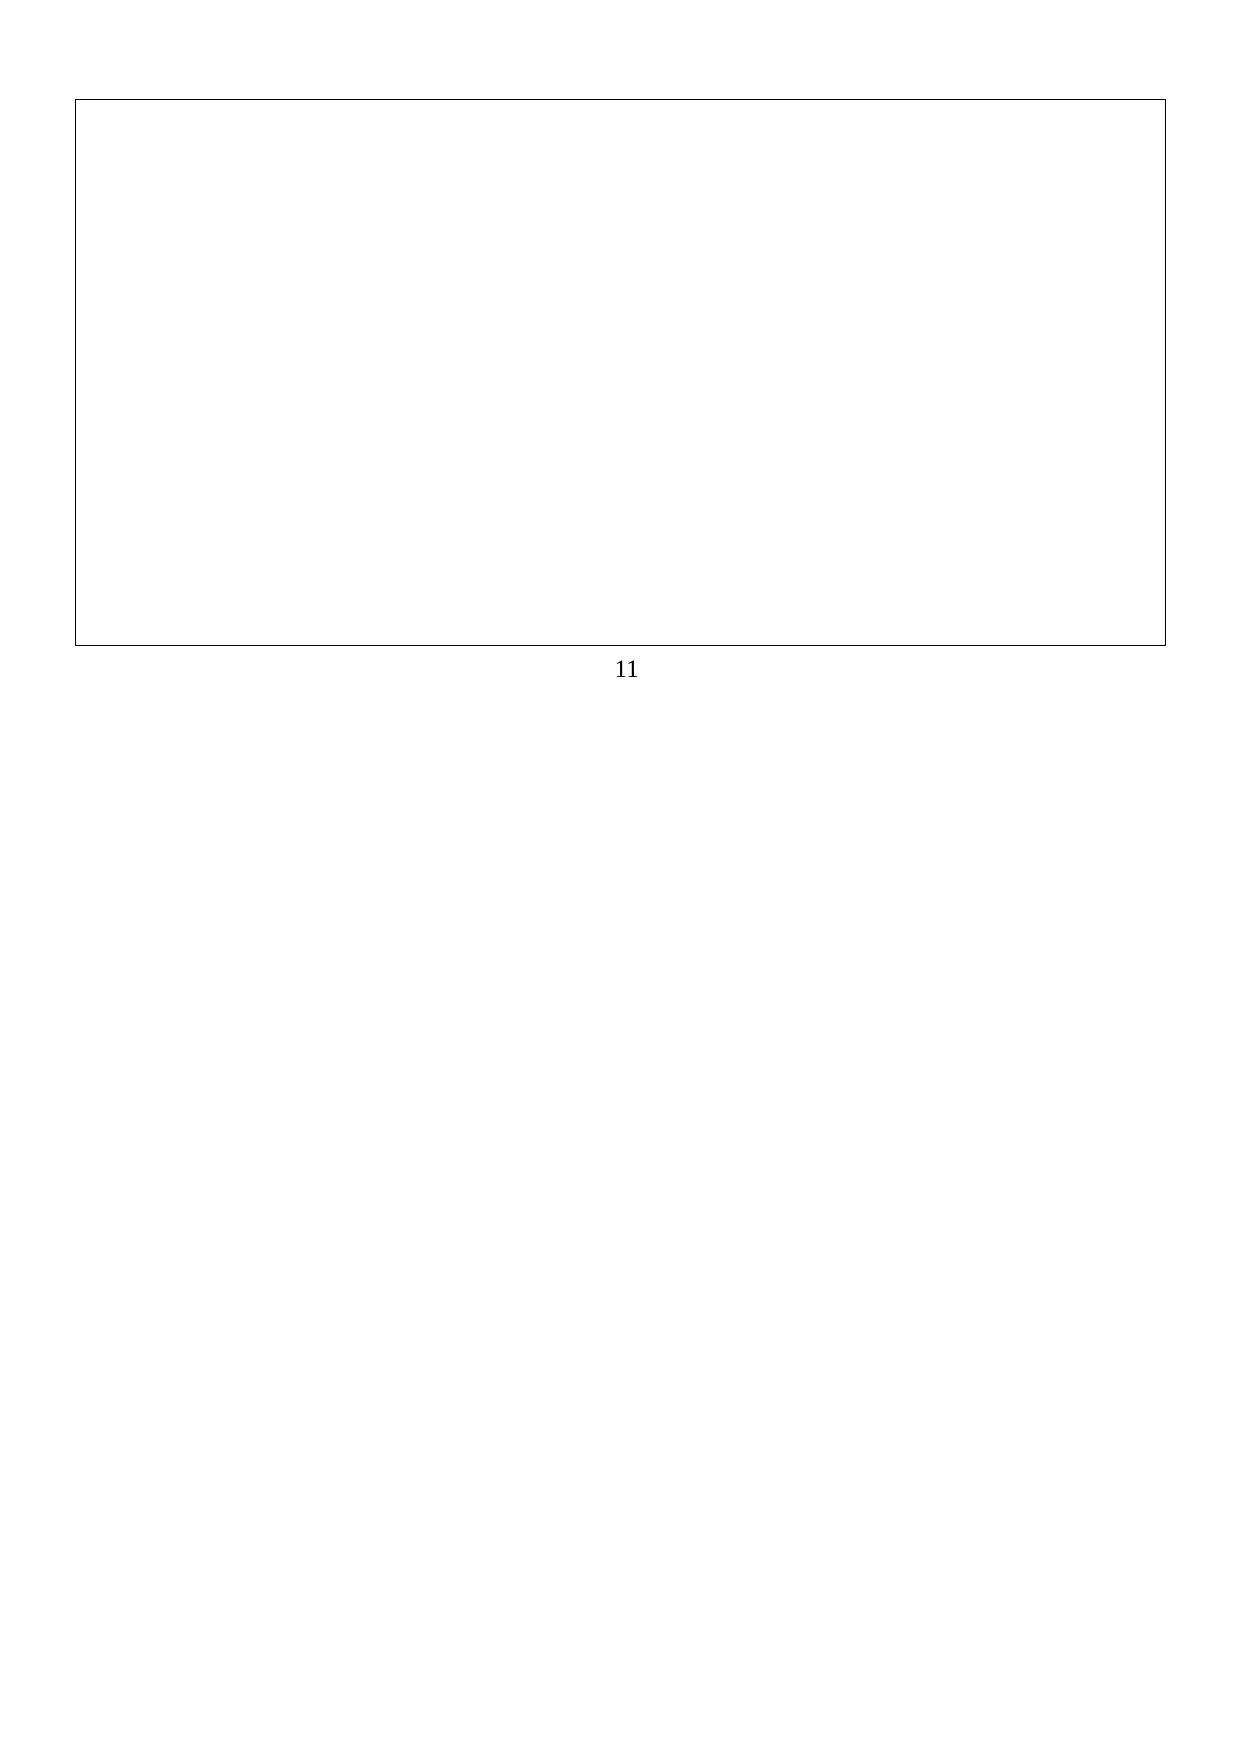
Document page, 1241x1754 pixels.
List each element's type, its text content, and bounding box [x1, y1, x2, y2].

text 11 [75, 646, 1165, 683]
table_header [76, 100, 1165, 645]
